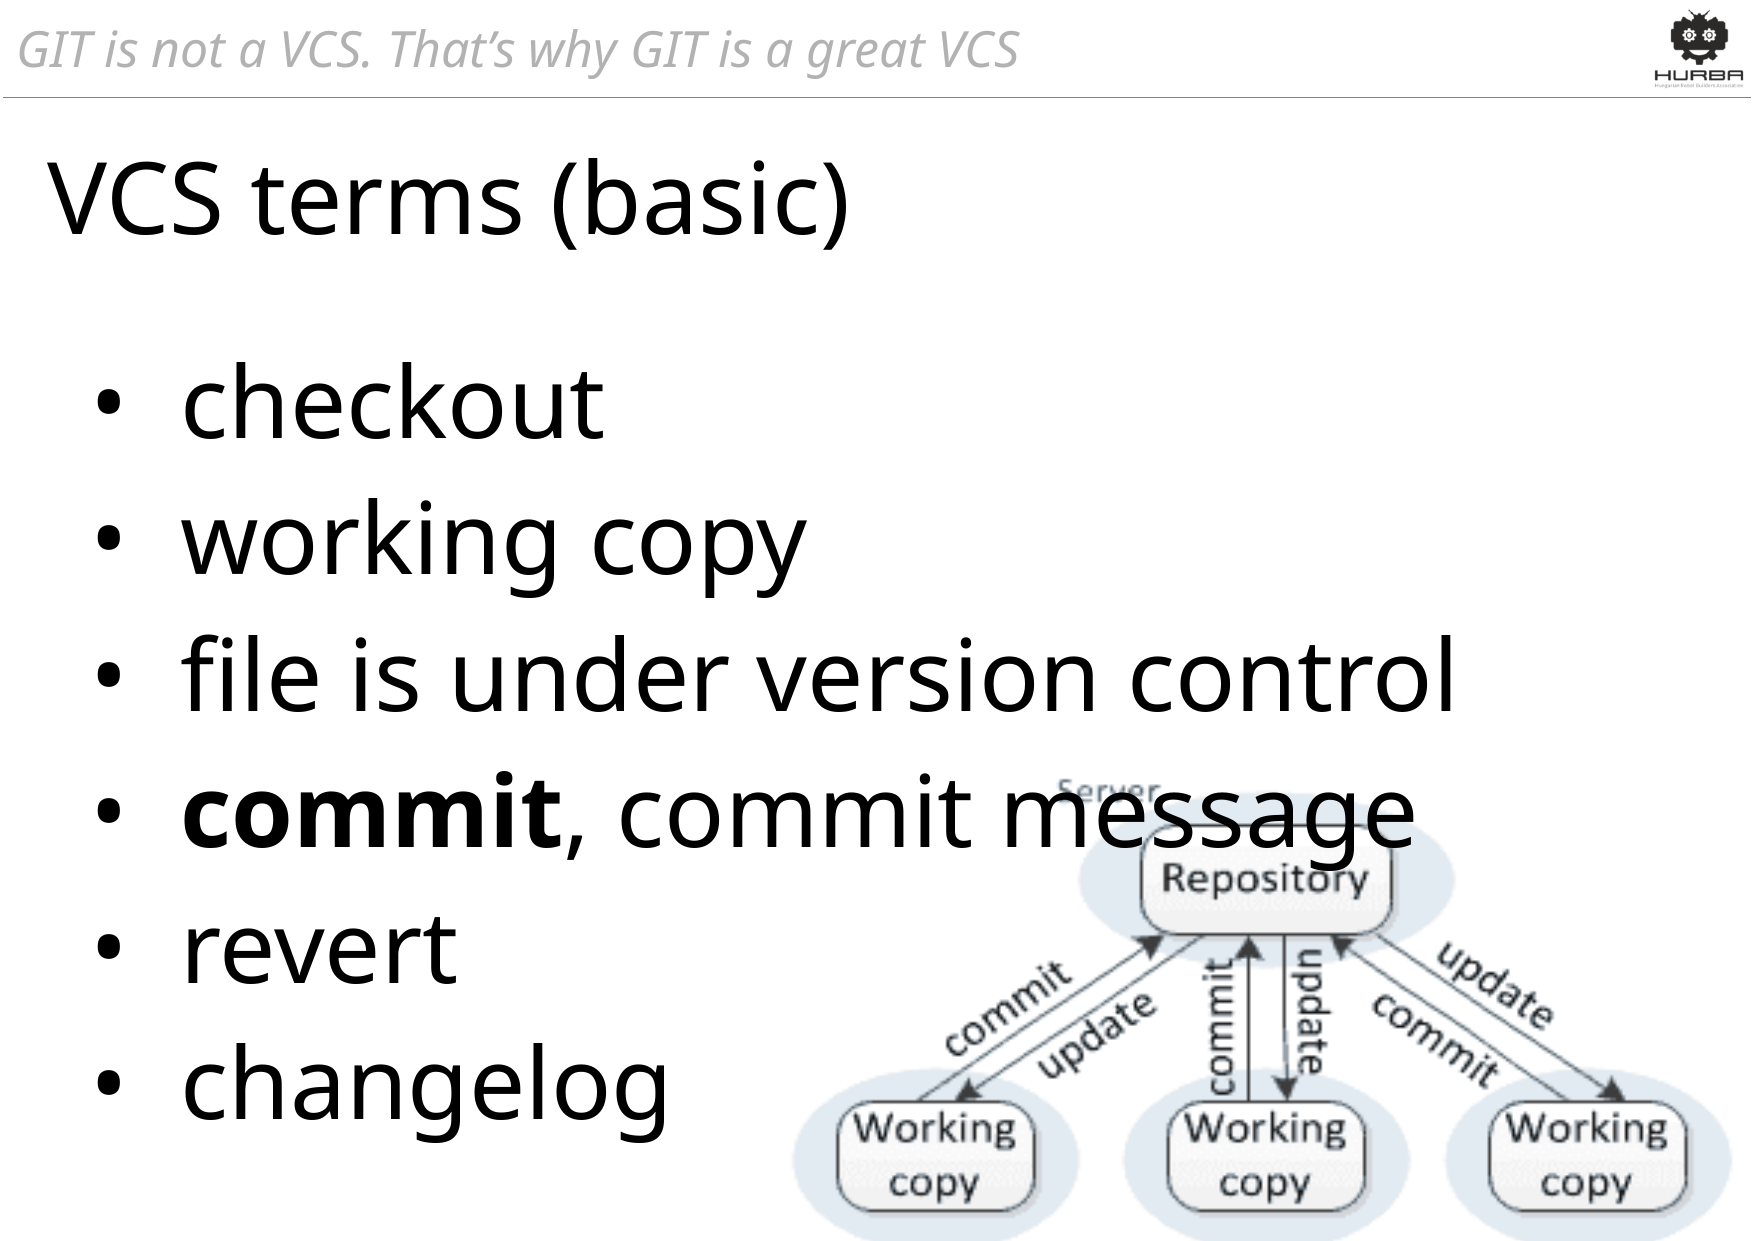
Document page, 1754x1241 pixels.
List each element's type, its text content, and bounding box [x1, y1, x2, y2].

picture [1644, 3, 1754, 102]
text • revert [3, 877, 751, 1013]
text • working copy [3, 468, 1751, 604]
text VCS terms (basic) [3, 127, 1751, 263]
picture [751, 713, 1754, 1241]
text • checkout [3, 332, 1751, 468]
text • changelog [3, 1013, 751, 1149]
text • file is under version control [3, 604, 1751, 740]
text • commit, commit message [3, 740, 751, 877]
